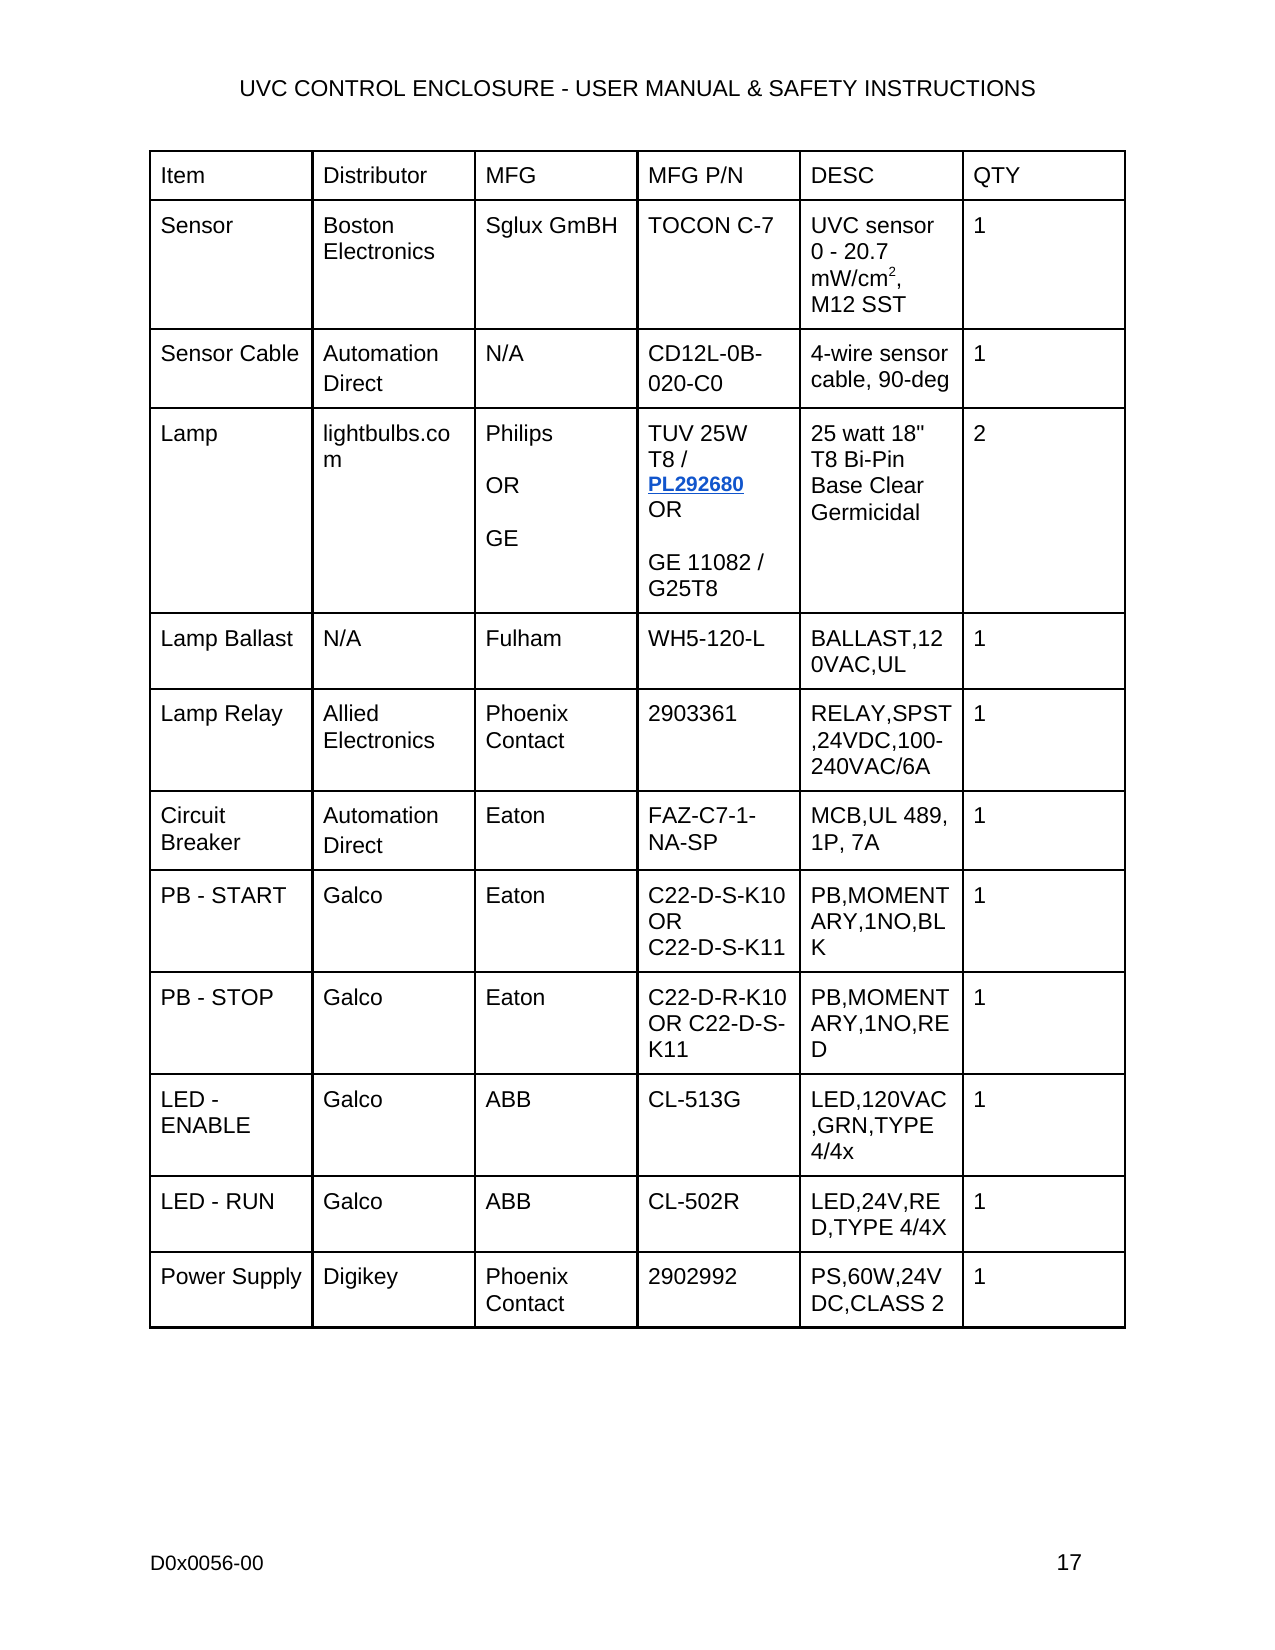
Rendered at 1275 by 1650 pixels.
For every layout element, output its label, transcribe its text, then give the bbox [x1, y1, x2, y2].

table_cell Circuit Breaker [151, 792, 311, 869]
table_cell PB - STOP [151, 973, 311, 1073]
table_cell Sensor Cable [151, 330, 311, 407]
table_cell 2 [964, 409, 1124, 612]
table_cell CL-502R [639, 1177, 799, 1251]
table_cell 25 watt 18" T8 Bi-Pin Base Clear Germicidal [801, 409, 962, 612]
table_cell Philips OR GE [476, 409, 636, 612]
table_header Item [151, 152, 311, 199]
table_cell Fulham [476, 614, 636, 688]
table_cell CD12L-0B-020-C0 [639, 330, 799, 407]
table_cell 2903361 [639, 690, 799, 790]
table_cell RELAY,SPST,24VDC,100-240VAC/6A [801, 690, 962, 790]
table_cell LED,24V,RED,TYPE 4/4X [801, 1177, 962, 1251]
table_cell Galco [314, 973, 474, 1073]
table_cell Eaton [476, 871, 636, 971]
table_cell Lamp Ballast [151, 614, 311, 688]
table_cell C22-D-R-K10 OR C22-D-S-K11 [639, 973, 799, 1073]
table_cell Boston Electronics [314, 201, 474, 328]
table_cell ABB [476, 1177, 636, 1251]
table_cell Automation Direct [314, 330, 474, 407]
table_cell WH5-120-L [639, 614, 799, 688]
table_cell 1 [964, 614, 1124, 688]
table_cell LED - ENABLE [151, 1075, 311, 1175]
table_cell 1 [964, 1253, 1124, 1326]
table_cell 1 [964, 330, 1124, 407]
table_cell 4-wire sensor cable, 90-deg [801, 330, 962, 407]
table_cell PB - START [151, 871, 311, 971]
table_cell Galco [314, 1177, 474, 1251]
table_cell TOCON C-7 [639, 201, 799, 328]
table_cell PB,MOMENTARY,1NO,RED [801, 973, 962, 1073]
table_cell FAZ-C7-1-NA-SP [639, 792, 799, 869]
table_cell C22-D-S-K10 OR C22-D-S-K11 [639, 871, 799, 971]
table_cell lightbulbs.com [314, 409, 474, 612]
table_header MFG P/N [639, 152, 799, 199]
table_cell Lamp Relay [151, 690, 311, 790]
table_cell TUV 25W T8 / PL292680 OR GE 11082 / G25T8 [639, 409, 799, 612]
table_cell Digikey [314, 1253, 474, 1326]
table_cell Galco [314, 871, 474, 971]
table_cell Sglux GmBH [476, 201, 636, 328]
table_cell ABB [476, 1075, 636, 1175]
table_cell Phoenix Contact [476, 690, 636, 790]
table_cell CL-513G [639, 1075, 799, 1175]
table_cell UVC sensor 0 - 20.7 mW/cm2, M12 SST [801, 201, 962, 328]
table_cell 1 [964, 1177, 1124, 1251]
table_cell Lamp [151, 409, 311, 612]
table_cell Power Supply [151, 1253, 311, 1326]
table_cell Galco [314, 1075, 474, 1175]
table_header QTY [964, 152, 1124, 199]
table_cell Sensor [151, 201, 311, 328]
table_cell LED,120VAC,GRN,TYPE 4/4x [801, 1075, 962, 1175]
table_cell Eaton [476, 792, 636, 869]
table_cell N/A [314, 614, 474, 688]
table_cell 1 [964, 1075, 1124, 1175]
table_cell 1 [964, 871, 1124, 971]
table_cell 1 [964, 201, 1124, 328]
table_cell 1 [964, 973, 1124, 1073]
table_cell 2902992 [639, 1253, 799, 1326]
table_header MFG [476, 152, 636, 199]
table_cell N/A [476, 330, 636, 407]
table_cell Phoenix Contact [476, 1253, 636, 1326]
table_header DESC [801, 152, 962, 199]
table_cell BALLAST,120VAC,UL [801, 614, 962, 688]
table_cell LED - RUN [151, 1177, 311, 1251]
table_cell Automation Direct [314, 792, 474, 869]
table_cell Eaton [476, 973, 636, 1073]
table_cell 1 [964, 792, 1124, 869]
table_cell PS,60W,24VDC,CLASS 2 [801, 1253, 962, 1326]
table_header Distributor [314, 152, 474, 199]
table_cell MCB,UL 489, 1P, 7A [801, 792, 962, 869]
table_cell PB,MOMENTARY,1NO,BLK [801, 871, 962, 971]
table_cell Allied Electronics [314, 690, 474, 790]
table_cell 1 [964, 690, 1124, 790]
